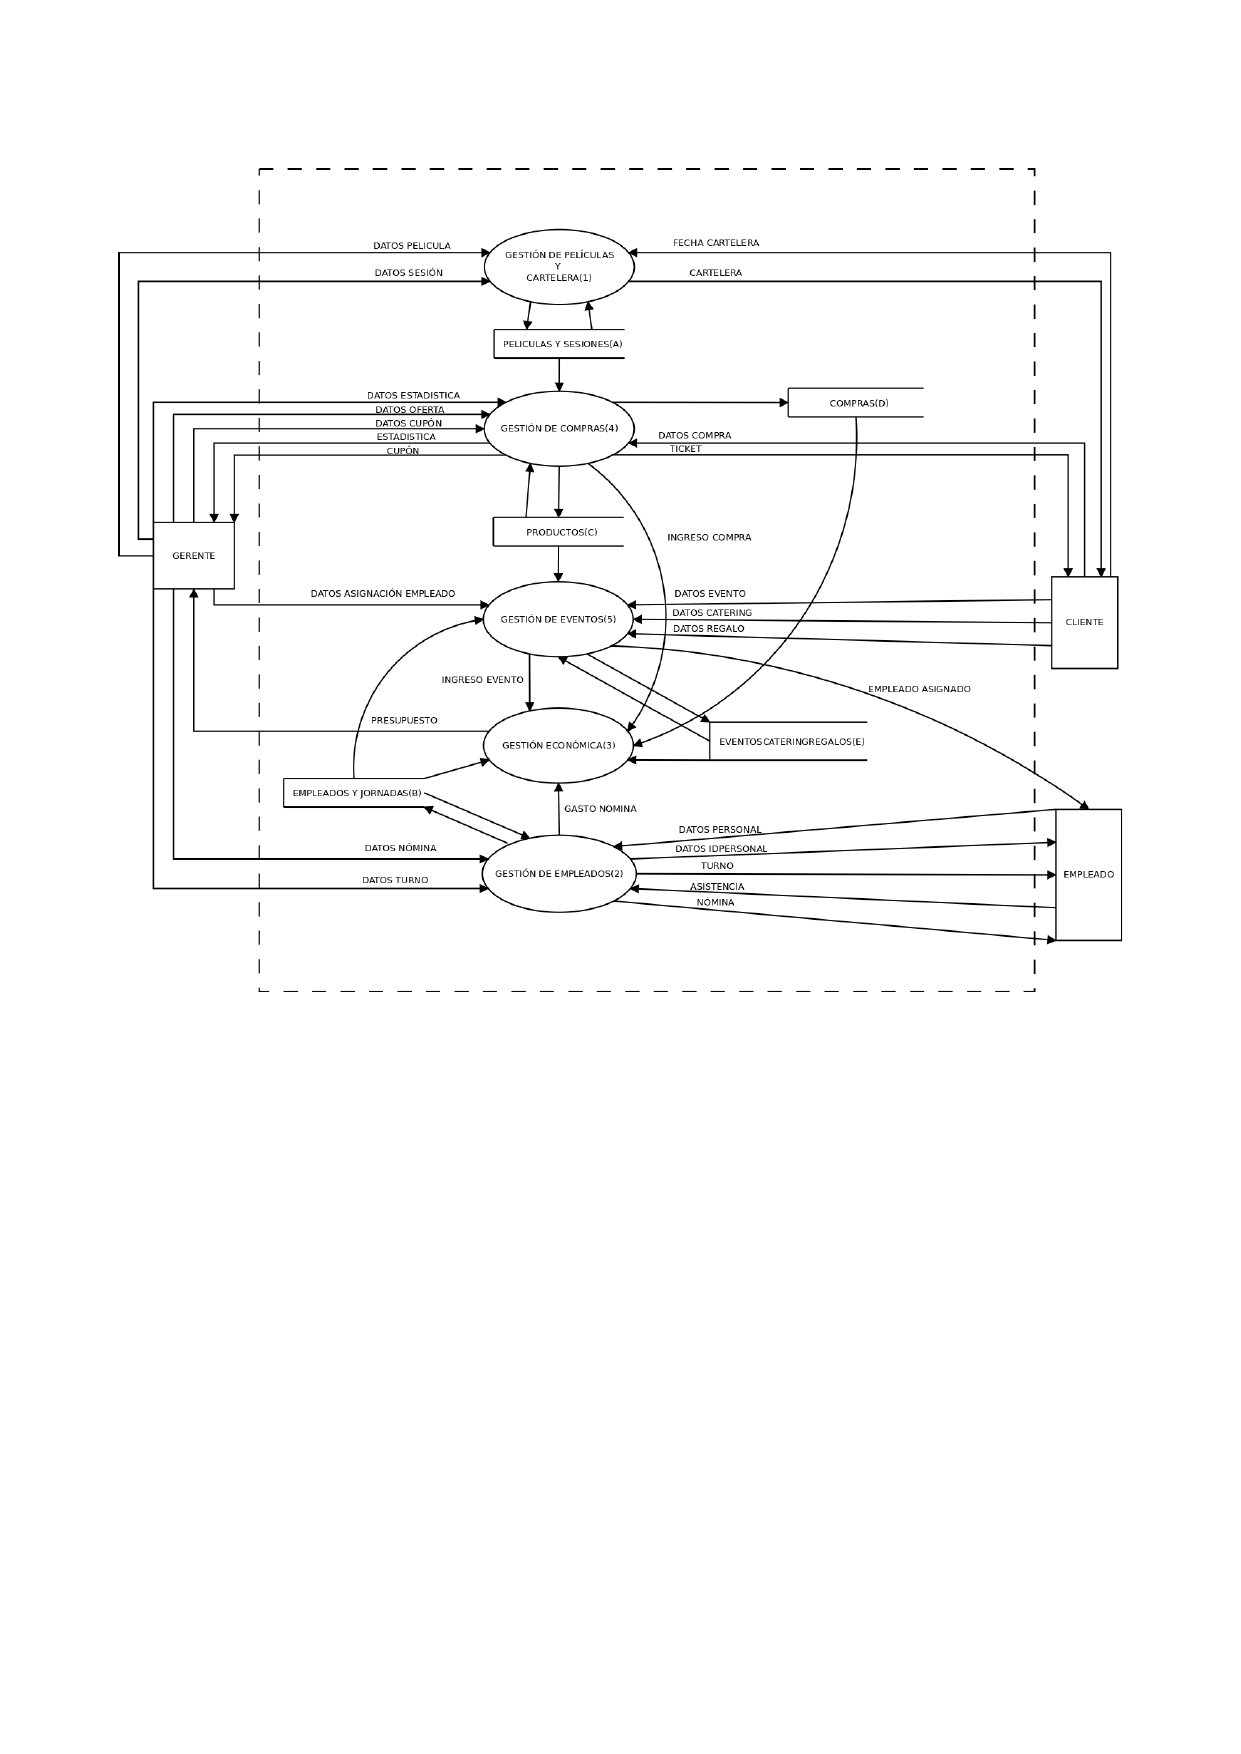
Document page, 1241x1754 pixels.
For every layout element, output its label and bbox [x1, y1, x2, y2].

picture [118, 168, 1123, 992]
